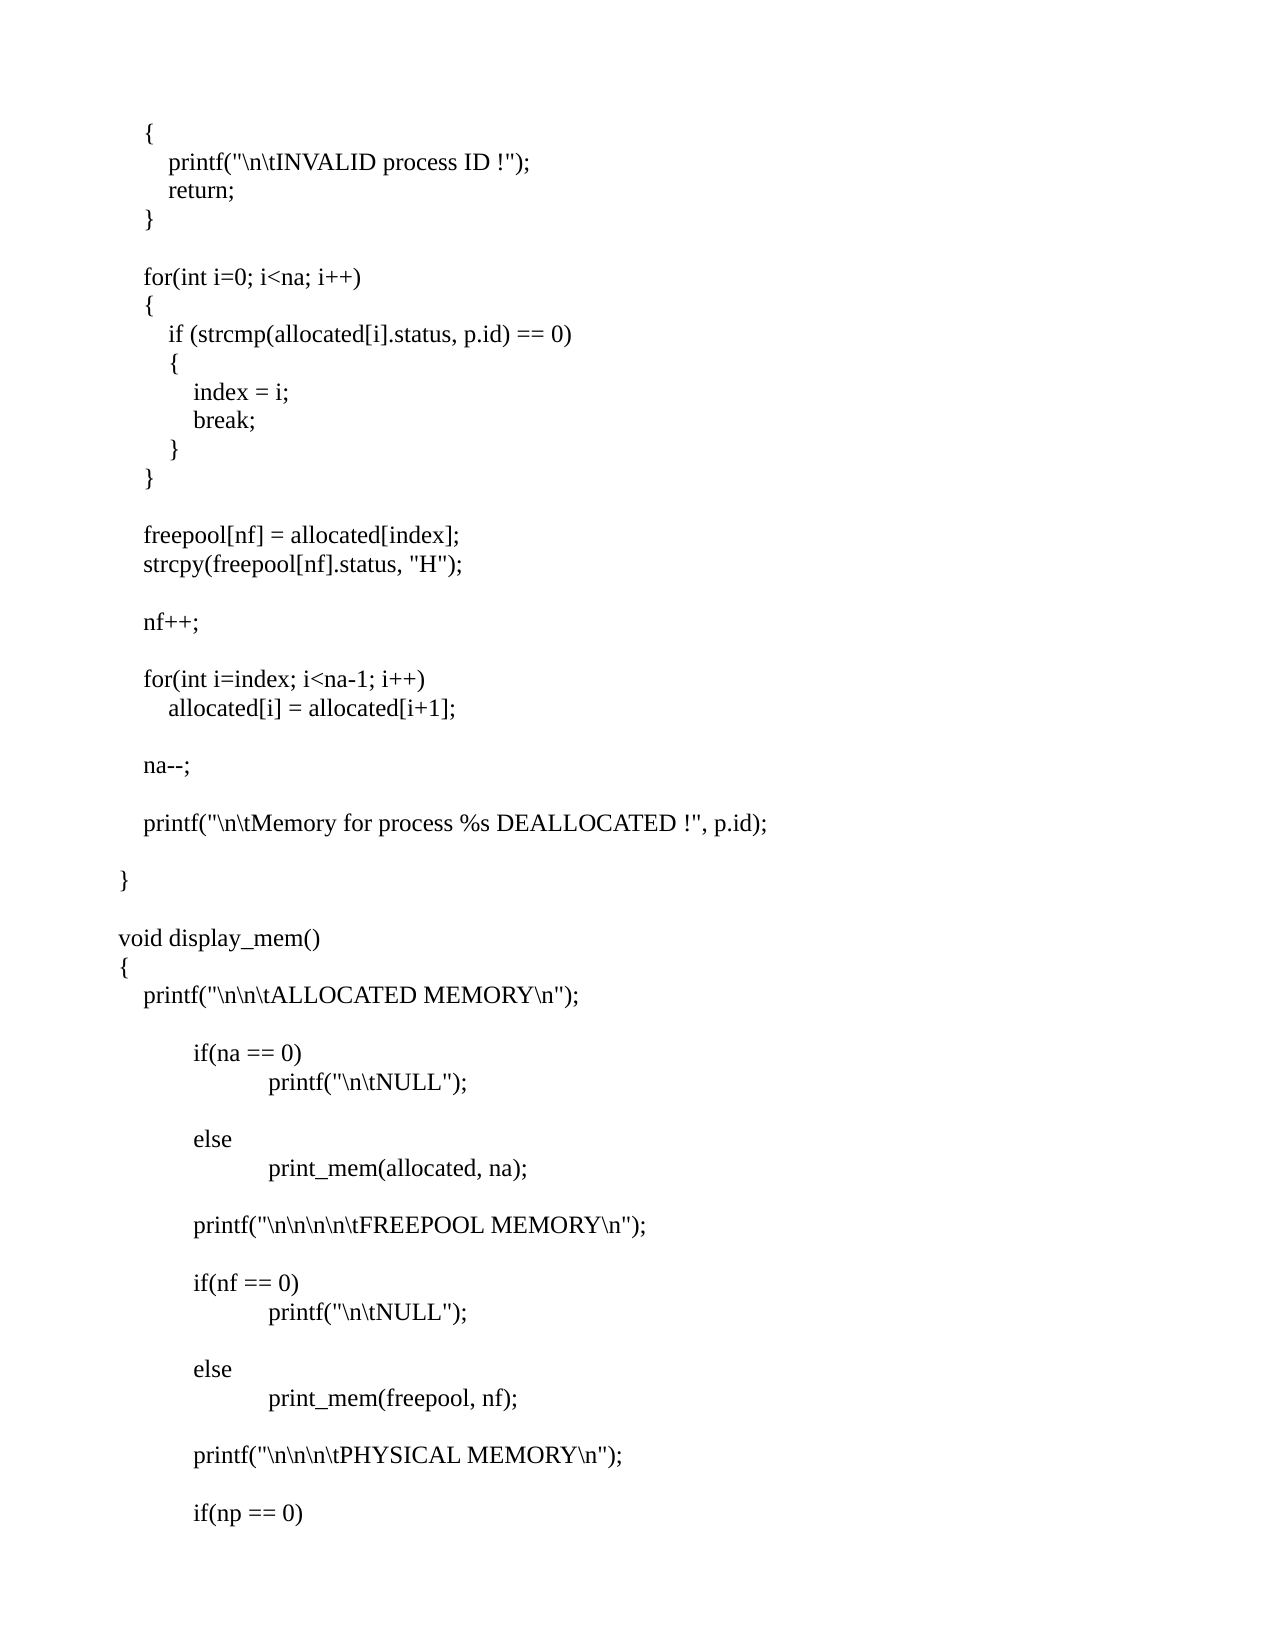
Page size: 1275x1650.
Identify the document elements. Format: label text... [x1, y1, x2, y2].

text } [118, 434, 1157, 463]
text void display_mem() [118, 923, 1157, 952]
text { [118, 348, 1157, 377]
text if(na == 0) [118, 1038, 1157, 1067]
text index = i; [118, 377, 1157, 406]
text print_mem(allocated, na); [118, 1153, 1157, 1182]
text printf("\n\tNULL"); [118, 1067, 1157, 1096]
text if(np == 0) [118, 1498, 1157, 1527]
text freepool[nf] = allocated[index]; [118, 521, 1157, 549]
text { [118, 118, 1157, 147]
text } [118, 204, 1157, 233]
text printf("\n\n\n\tPHYSICAL MEMORY\n"); [118, 1441, 1157, 1469]
text na--; [118, 751, 1157, 779]
text else [118, 1124, 1157, 1153]
text { [118, 952, 1157, 981]
text for(int i=0; i<na; i++) [118, 262, 1157, 291]
text if(nf == 0) [118, 1268, 1157, 1297]
text print_mem(freepool, nf); [118, 1383, 1157, 1412]
text printf("\n\n\n\n\tFREEPOOL MEMORY\n"); [118, 1211, 1157, 1239]
text allocated[i] = allocated[i+1]; [118, 693, 1157, 722]
text strcpy(freepool[nf].status, "H"); [118, 549, 1157, 578]
text } [118, 866, 1157, 894]
text return; [118, 176, 1157, 204]
text if (strcmp(allocated[i].status, p.id) == 0) [118, 319, 1157, 348]
text break; [118, 406, 1157, 434]
text nf++; [118, 607, 1157, 636]
text } [118, 463, 1157, 492]
text printf("\n\tMemory for process %s DEALLOCATED !", p.id); [118, 808, 1157, 837]
text else [118, 1354, 1157, 1383]
text for(int i=index; i<na-1; i++) [118, 664, 1157, 693]
text printf("\n\n\tALLOCATED MEMORY\n"); [118, 981, 1157, 1009]
text printf("\n\tINVALID process ID !"); [118, 147, 1157, 176]
text printf("\n\tNULL"); [118, 1297, 1157, 1326]
text { [118, 291, 1157, 319]
